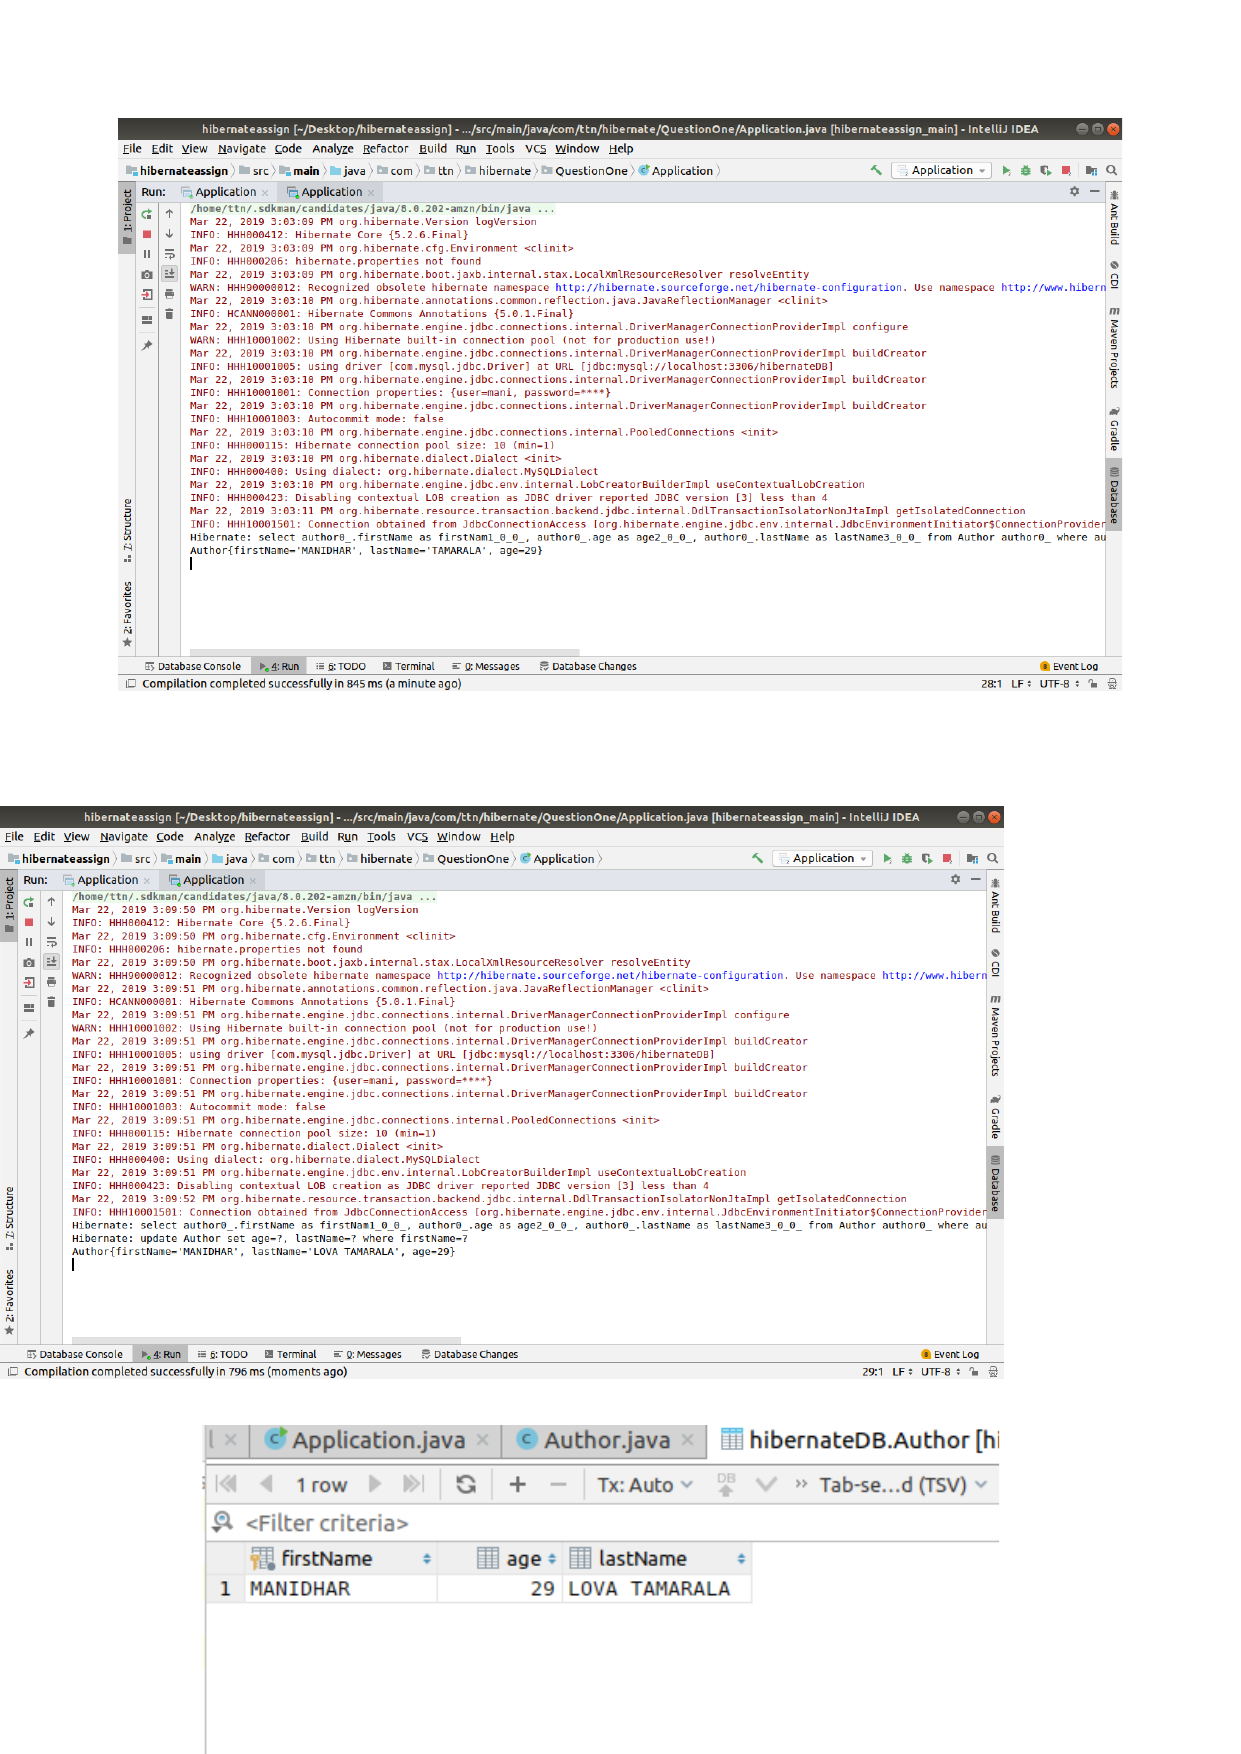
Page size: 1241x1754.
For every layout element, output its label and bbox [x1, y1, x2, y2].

picture [0, 806, 1004, 1379]
picture [202, 1425, 1000, 1754]
picture [118, 118, 1123, 691]
